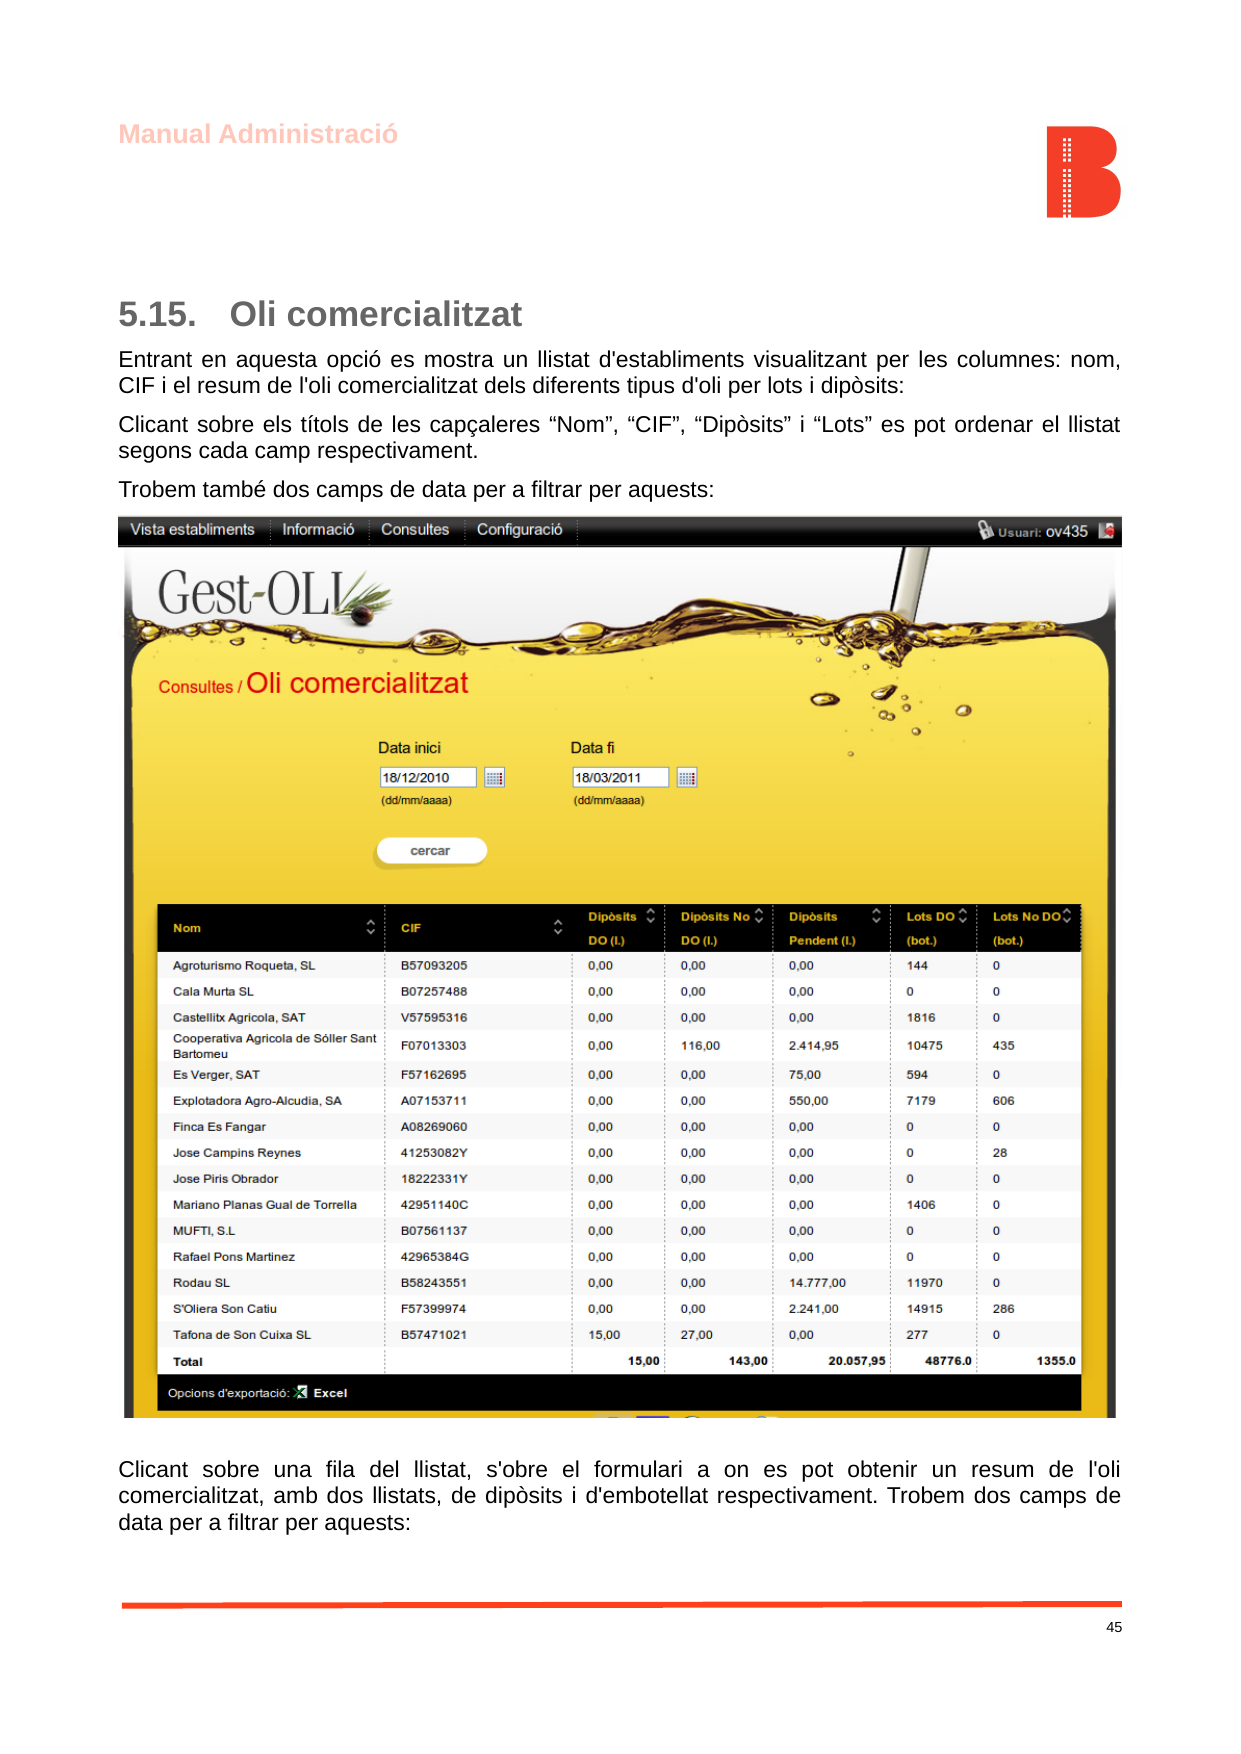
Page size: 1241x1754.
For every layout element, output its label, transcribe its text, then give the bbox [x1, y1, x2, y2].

text Trobem també dos camps de data per a filtrar per aquests: [118, 476, 1122, 503]
picture [1036, 124, 1130, 221]
subtitle Oli comercialitzat [118, 293, 1122, 333]
text Clicant sobre una fila del llistat, s'obre el formulari a on es pot obtenir un resum de l'oli comercialitzat, amb dos llistats, de dipòsits i d'embotellat respectivament. Trobem dos camps de data per a filtrar per aquests: [118, 1456, 1122, 1535]
text Clicant sobre els títols de les capçaleres “Nom”, “CIF”, “Dipòsits” i “Lots” es pot ordenar el llistat segons cada camp respectivament. [118, 411, 1122, 464]
text Entrant en aquesta opció es mostra un llistat d'establiments visualitzant per les columnes: nom, CIF i el resum de l'oli comercialitzat dels diferents tipus d'oli per lots i dipòsits: [118, 346, 1122, 399]
picture [118, 515, 1123, 1418]
